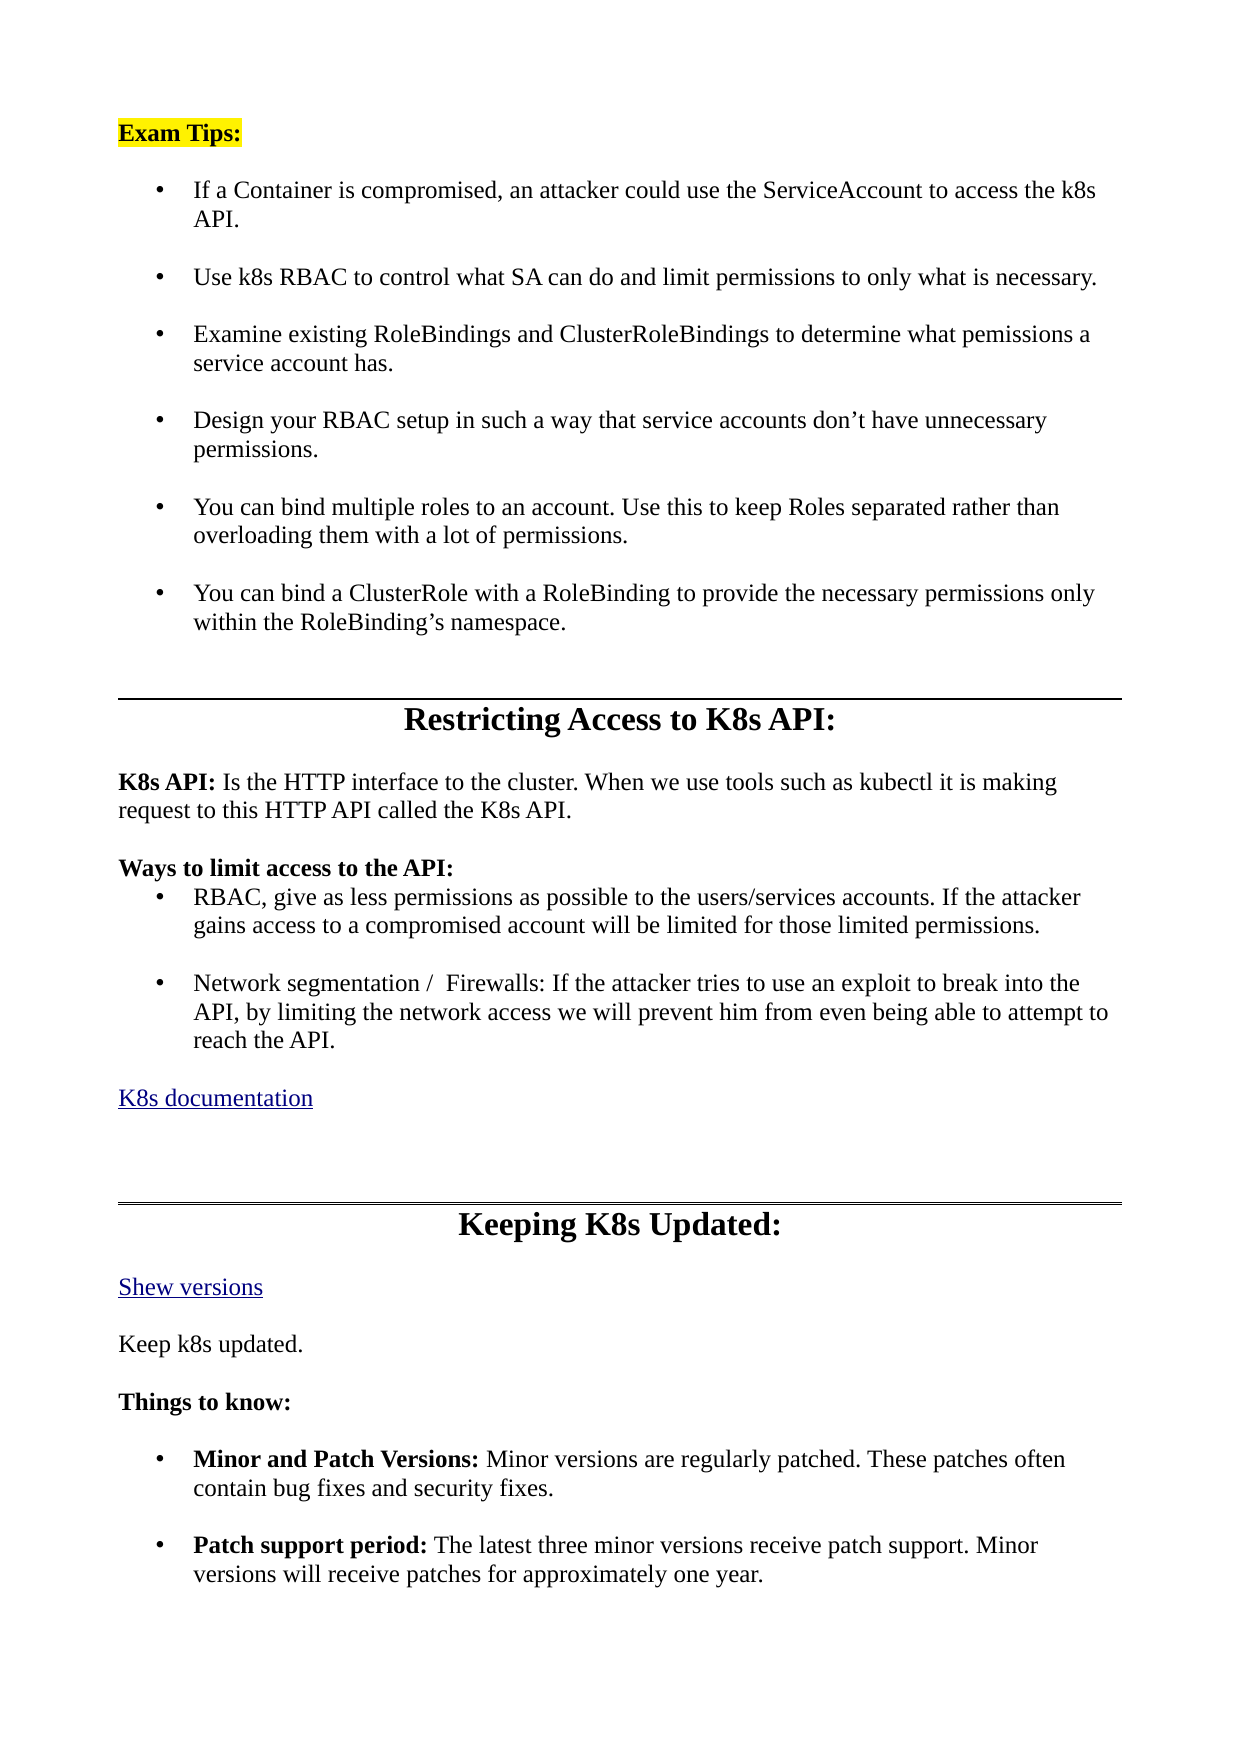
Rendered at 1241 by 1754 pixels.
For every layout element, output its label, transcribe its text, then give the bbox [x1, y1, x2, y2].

list Network segmentation / Firewalls: If the attacker tries to use an exploit to break into the API, by limiting the network access we will prevent him from even being able to attempt to reach the API. [156, 968, 1122, 1054]
list You can bind a ClusterRole with a RoleBinding to provide the necessary permissions only within the RoleBinding’s namespace. [156, 578, 1122, 636]
text Keep k8s updated. [118, 1329, 1122, 1358]
text Ways to limit access to the API: [118, 853, 1122, 882]
list Examine existing RoleBindings and ClusterRoleBindings to determine what pemissions a service account has. [156, 319, 1122, 377]
list RBAC, give as less permissions as possible to the users/services accounts. If the attacker gains access to a compromised account will be limited for those limited permissions. [156, 882, 1122, 939]
text Exam Tips: [118, 118, 1122, 147]
text K8s API: Is the HTTP interface to the cluster. When we use tools such as kubectl it is making request to this HTTP API called the K8s API. [118, 767, 1122, 824]
text Restricting Access to K8s API: [118, 700, 1122, 738]
text Things to know: [118, 1387, 1122, 1415]
list Design your RBAC setup in such a way that service accounts don’t have unnecessary permissions. [156, 406, 1122, 463]
list If a Container is compromised, an attacker could use the ServiceAccount to access the k8s API. [156, 176, 1122, 233]
list You can bind multiple roles to an account. Use this to keep Roles separated rather than overloading them with a lot of permissions. [156, 492, 1122, 549]
list Minor and Patch Versions: Minor versions are regularly patched. These patches often contain bug fixes and security fixes. [156, 1444, 1122, 1502]
list Use k8s RBAC to control what SA can do and limit permissions to only what is necessary. [156, 262, 1122, 291]
text Keeping K8s Updated: [118, 1205, 1122, 1243]
text K8s documentation [118, 1083, 1122, 1112]
text Shew versions [118, 1272, 1122, 1300]
list Patch support period: The latest three minor versions receive patch support. Minor versions will receive patches for approximately one year. [156, 1530, 1122, 1588]
